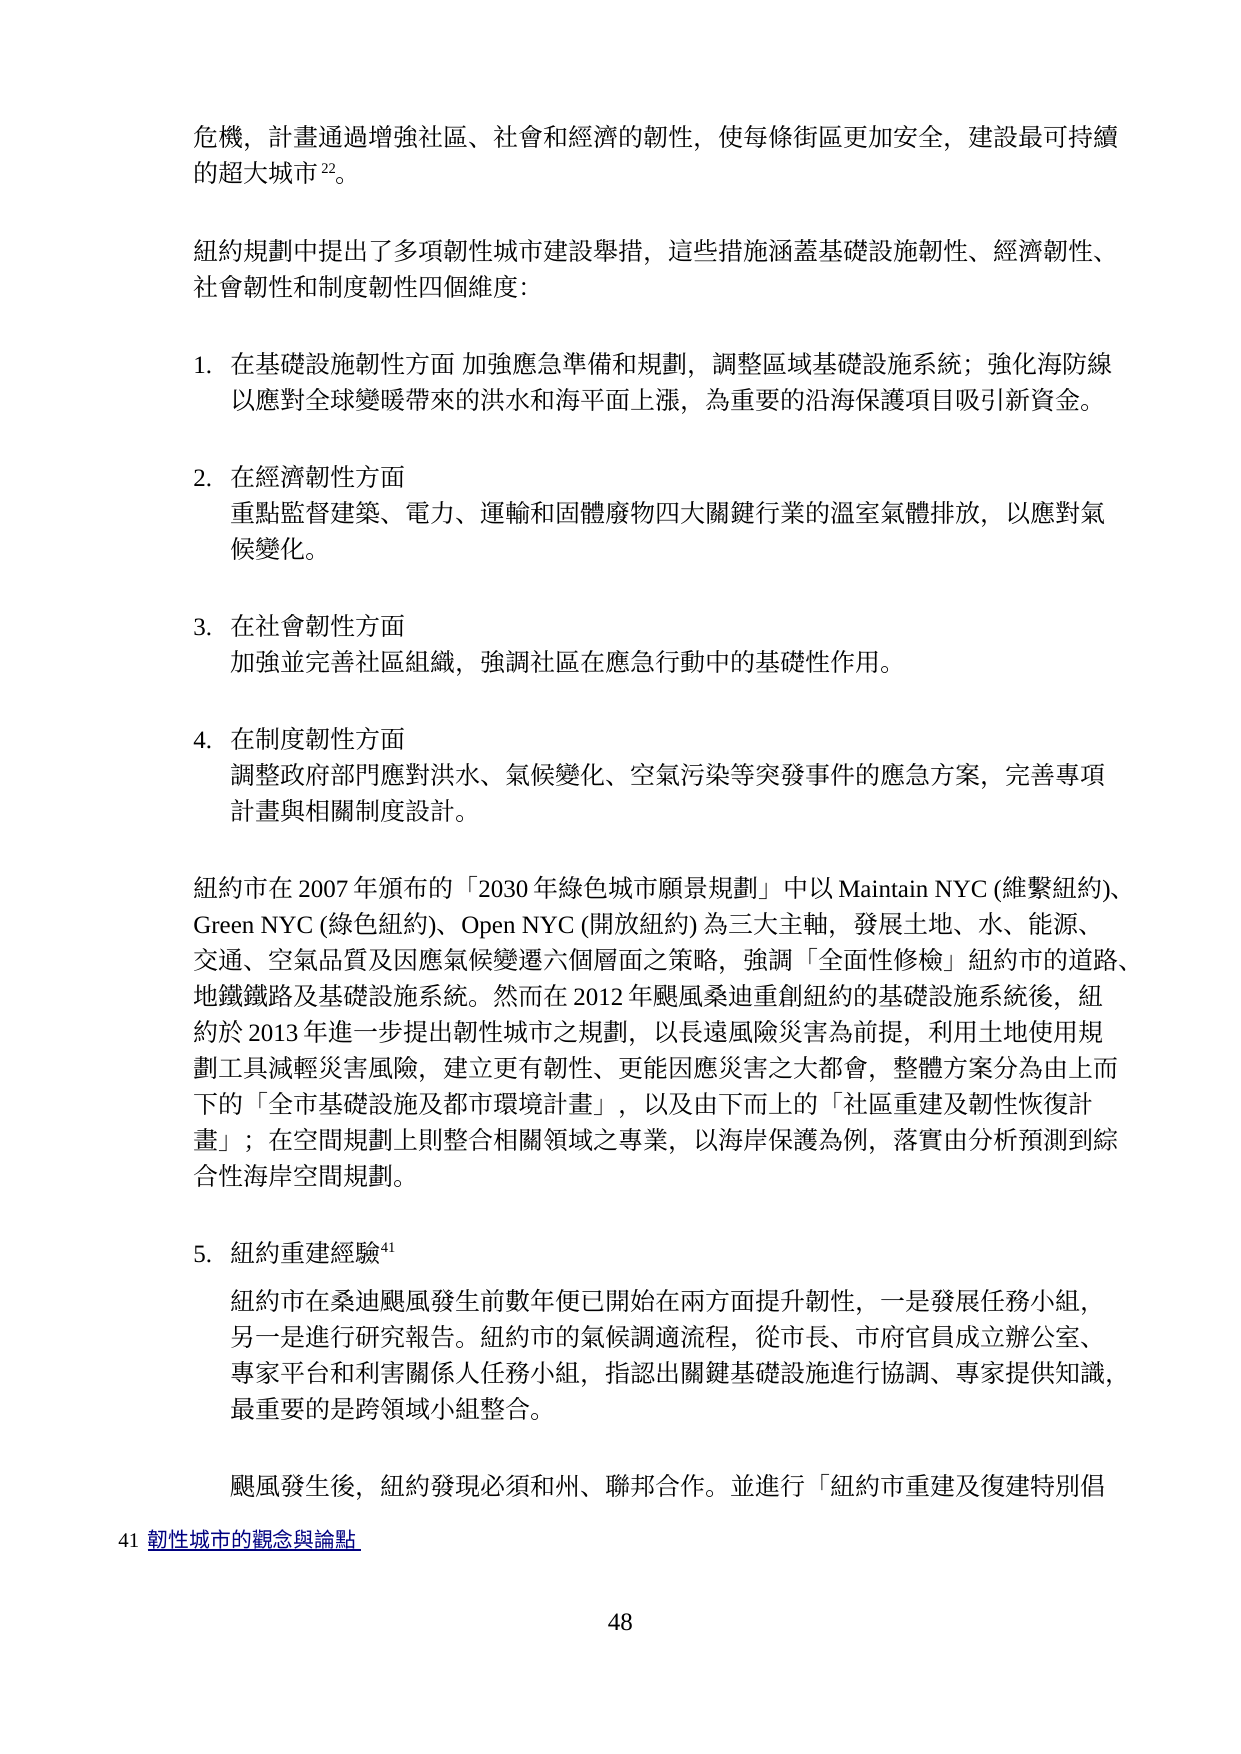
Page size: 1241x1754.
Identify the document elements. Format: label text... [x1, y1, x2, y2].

list 紐約市在桑迪颶風發生前數年便已開始在兩方面提升韌性，一是發展任務小組，另一是進行研究報告。紐約市的氣候調適流程，從市長、市府官員成立辦公室、專家平台和利害關係人任務小組，指認出關鍵基礎設施進行協調、專家提供知識，最重要的是跨領域小組整合。 [193, 1282, 1122, 1454]
list 在基礎設施韌性方面 加強應急準備和規劃，調整區域基礎設施系統；強化海防線以應對全球變暖帶來的洪水和海平面上漲，為重要的沿海保護項目吸引新資金。 [193, 344, 1122, 445]
list 紐約市在2007年頒布的「2030年綠色城市願景規劃」中以Maintain NYC (維繫紐約)、Green NYC (綠色紐約)、Open NYC (開放紐約) 為三大主軸，發展土地、水、能源、交通、空氣品質及因應氣候變遷六個層面之策略，強調「全面性修檢」紐約市的道路、地鐵鐵路及基礎設施系統。然而在2012年颶風桑迪重創紐約的基礎設施系統後，紐約於2013年進⼀步提出韌性城市之規劃，以⻑遠風險災害為前提，利用土地使用規劃工具減輕災害風險，建立更有韌性、更能因應災害之大都會，整體方案分為由上而下的「全市基礎設施及都市環境計畫」，以及由下而上的「社區重建及韌性恢復計畫」；在空間規劃上則整合相關領域之專業，以海岸保護為例，落實由分析預測到綜合性海岸空間規劃。 [156, 869, 1122, 1221]
list 颶風發生後，紐約發現必須和州、聯邦合作。並進行「紐約市重建及復建特別倡 [193, 1467, 1122, 1503]
list 在社會韌性方面 加強並完善社區組織，強調社區在應急行動中的基礎性作用。 [193, 607, 1122, 707]
list 危機，計畫通過增強社區、社會和經濟的韌性，使每條街區更加安全，建設最可持續的超大城市22。 [156, 118, 1122, 219]
list 紐約重建經驗 [193, 1233, 1122, 1269]
list 在經濟韌性方面 重點監督建築、電力、運輸和固體廢物四大關鍵行業的溫室氣體排放，以應對氣候變化。 [193, 457, 1122, 594]
list 在制度韌性方面 調整政府部門應對洪水、氣候變化、空氣污染等突發事件的應急方案，完善專項計畫與相關制度設計。 [193, 720, 1122, 856]
list 紐約規劃中提出了多項韌性城市建設舉措，這些措施涵蓋基礎設施韌性、經濟韌性、社會韌性和制度韌性四個維度： [156, 231, 1122, 332]
list 韌性城市的觀念與論點 [118, 1525, 1122, 1578]
